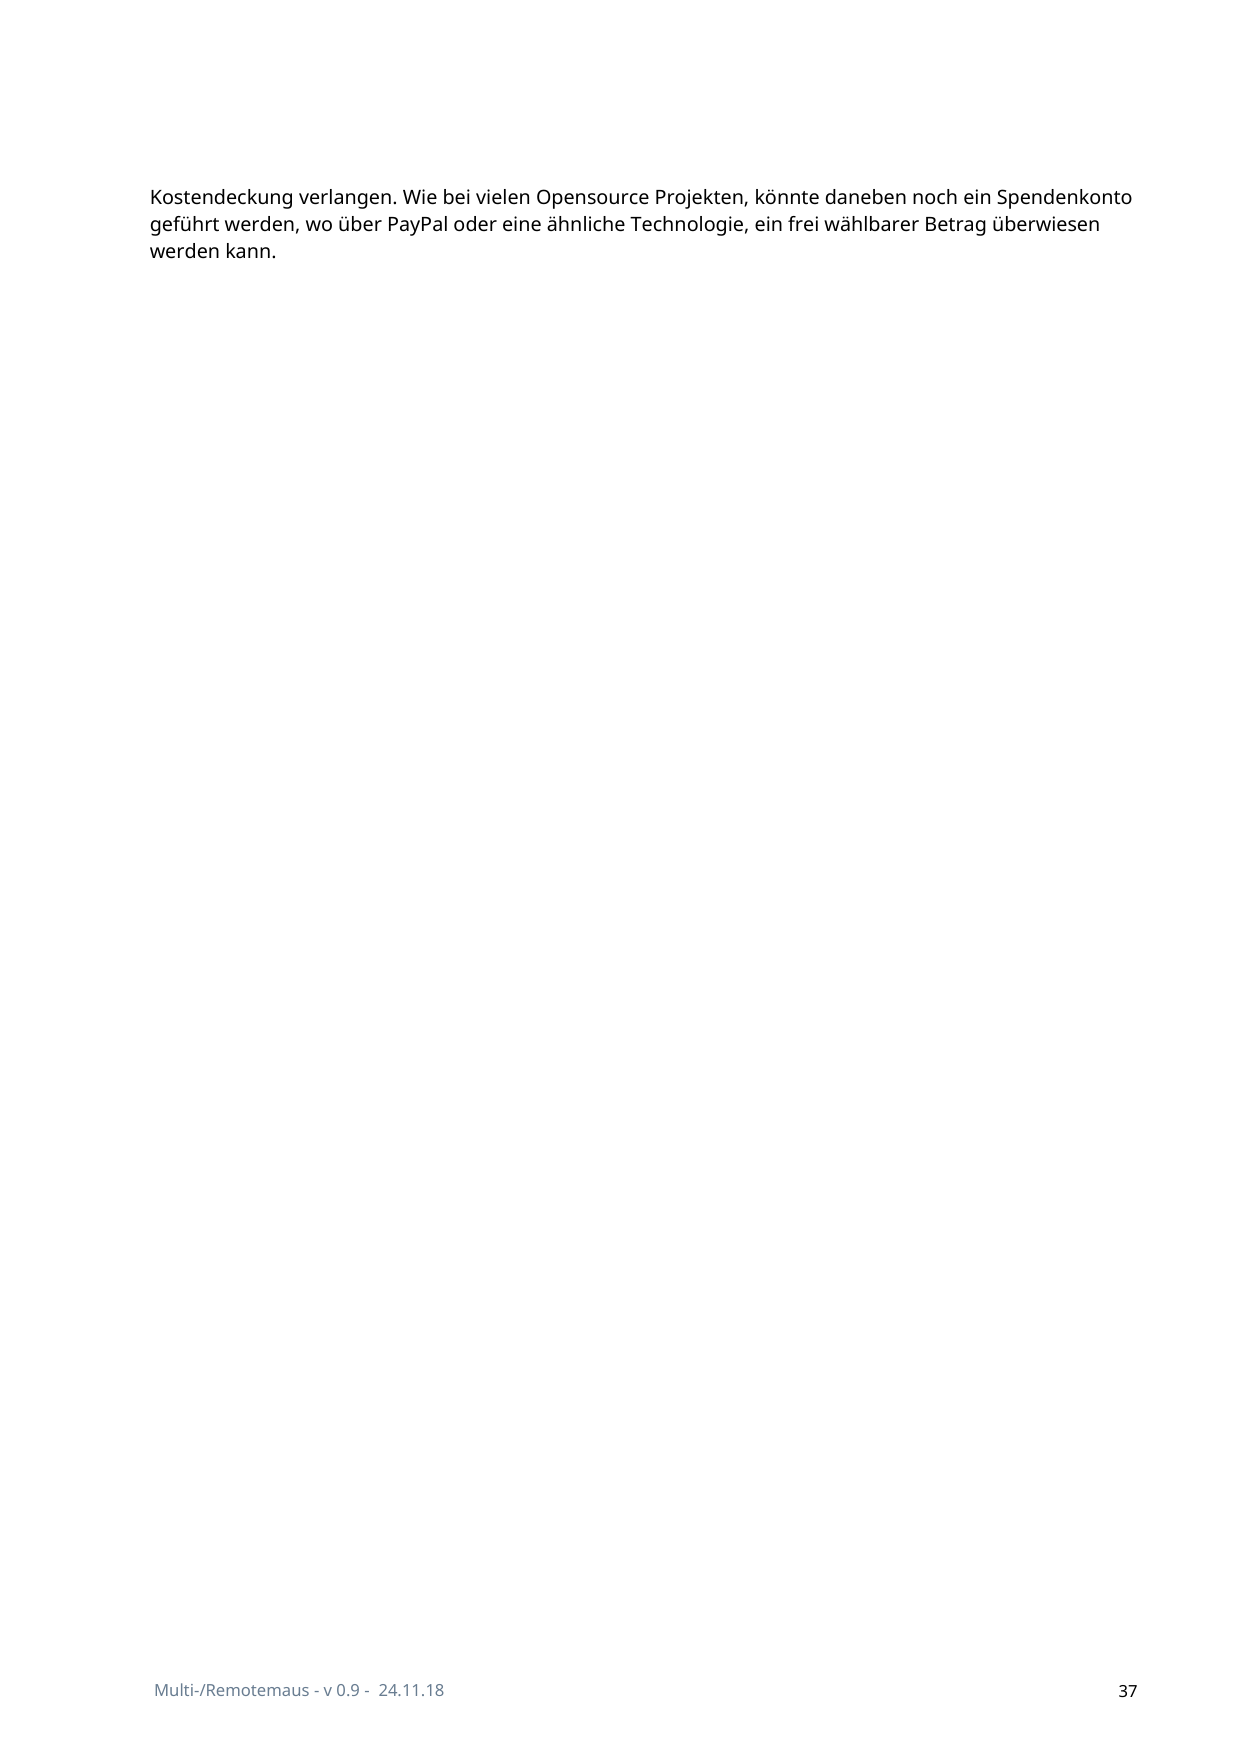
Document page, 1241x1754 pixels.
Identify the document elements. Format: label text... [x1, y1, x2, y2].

text Kostendeckung verlangen. Wie bei vielen Opensource Projekten, könnte daneben noch ein Spendenkonto geführt werden, wo über PayPal oder eine ähnliche Technologie, ein frei wählbarer Betrag überwiesen werden kann. [149, 183, 1136, 264]
